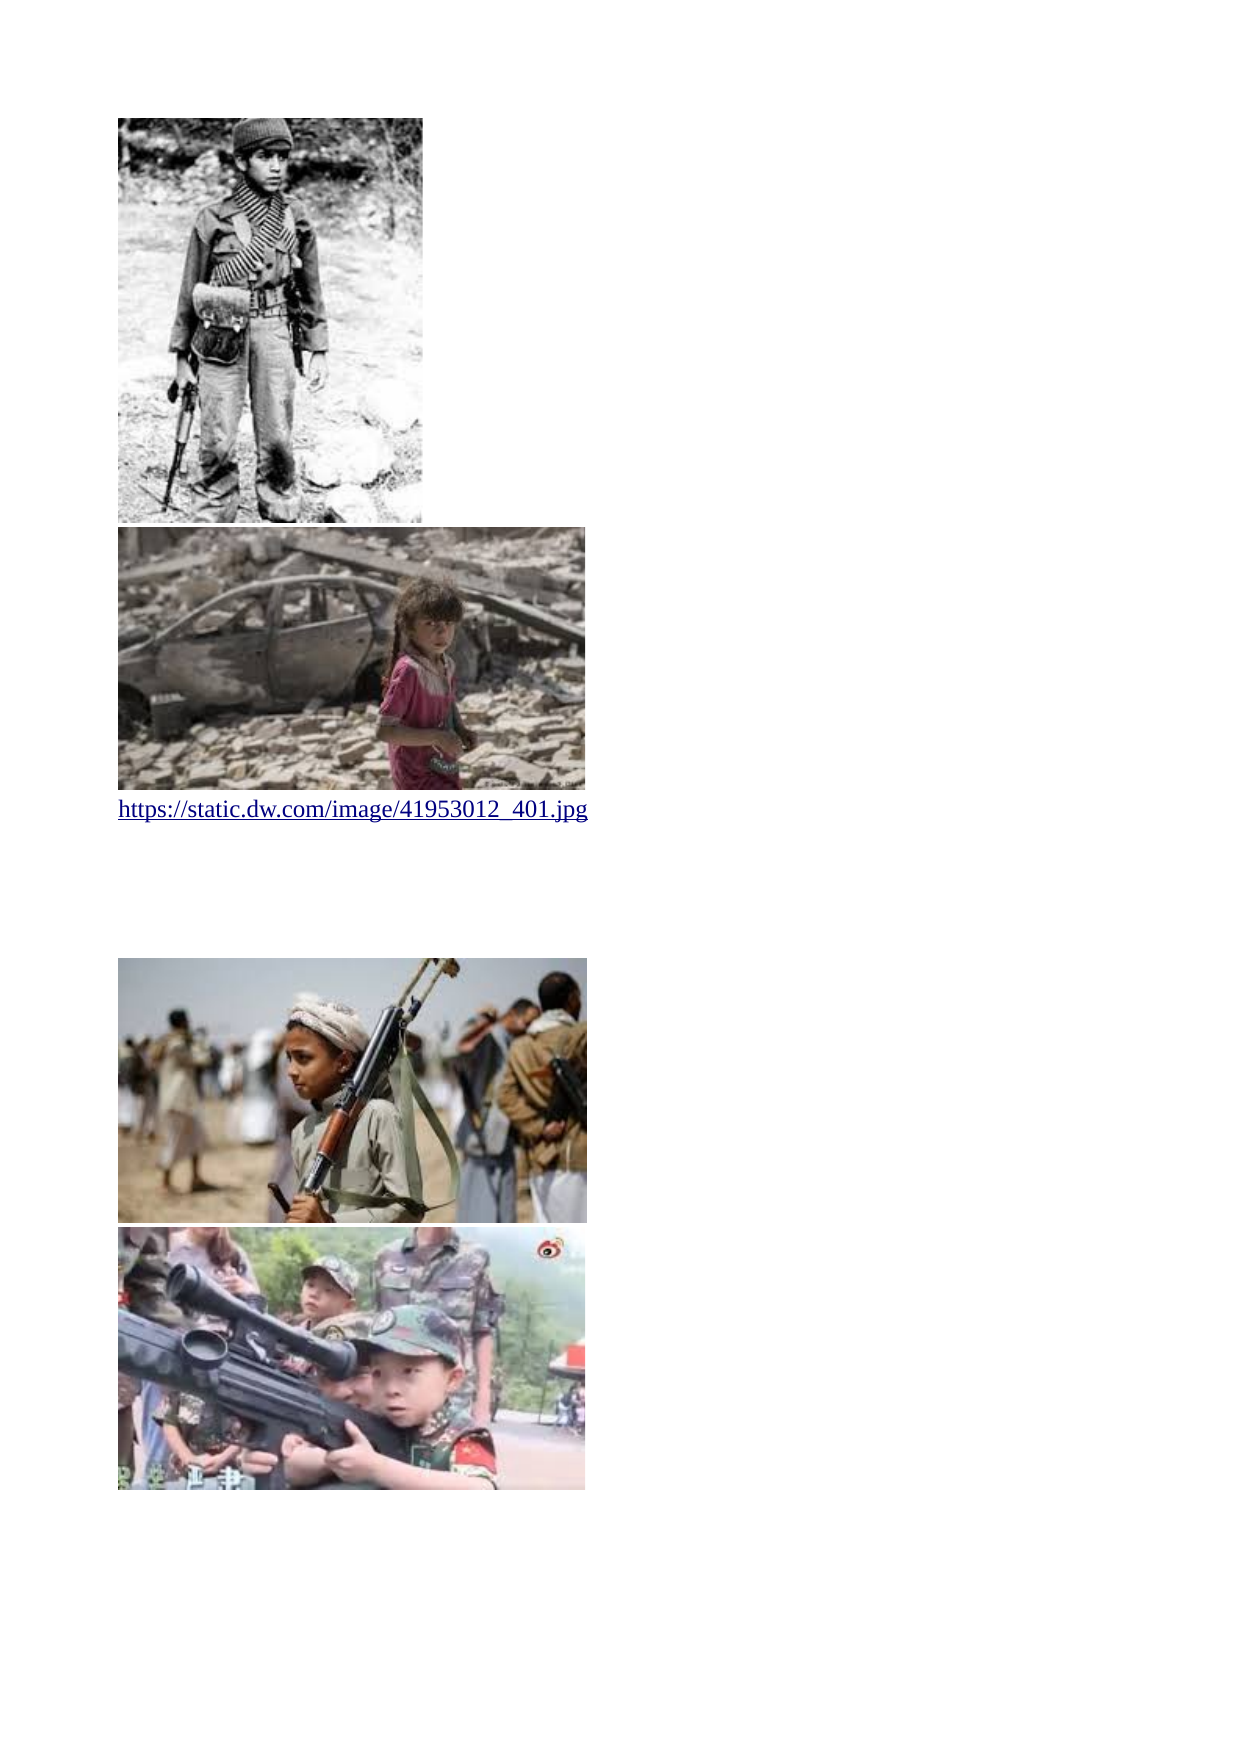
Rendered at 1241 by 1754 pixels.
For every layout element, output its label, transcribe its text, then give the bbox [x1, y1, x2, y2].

picture [118, 1227, 586, 1490]
picture [118, 958, 587, 1223]
picture [118, 527, 586, 790]
text https://static.dw.com/image/41953012_401.jpg [118, 794, 1122, 823]
picture [118, 118, 423, 523]
